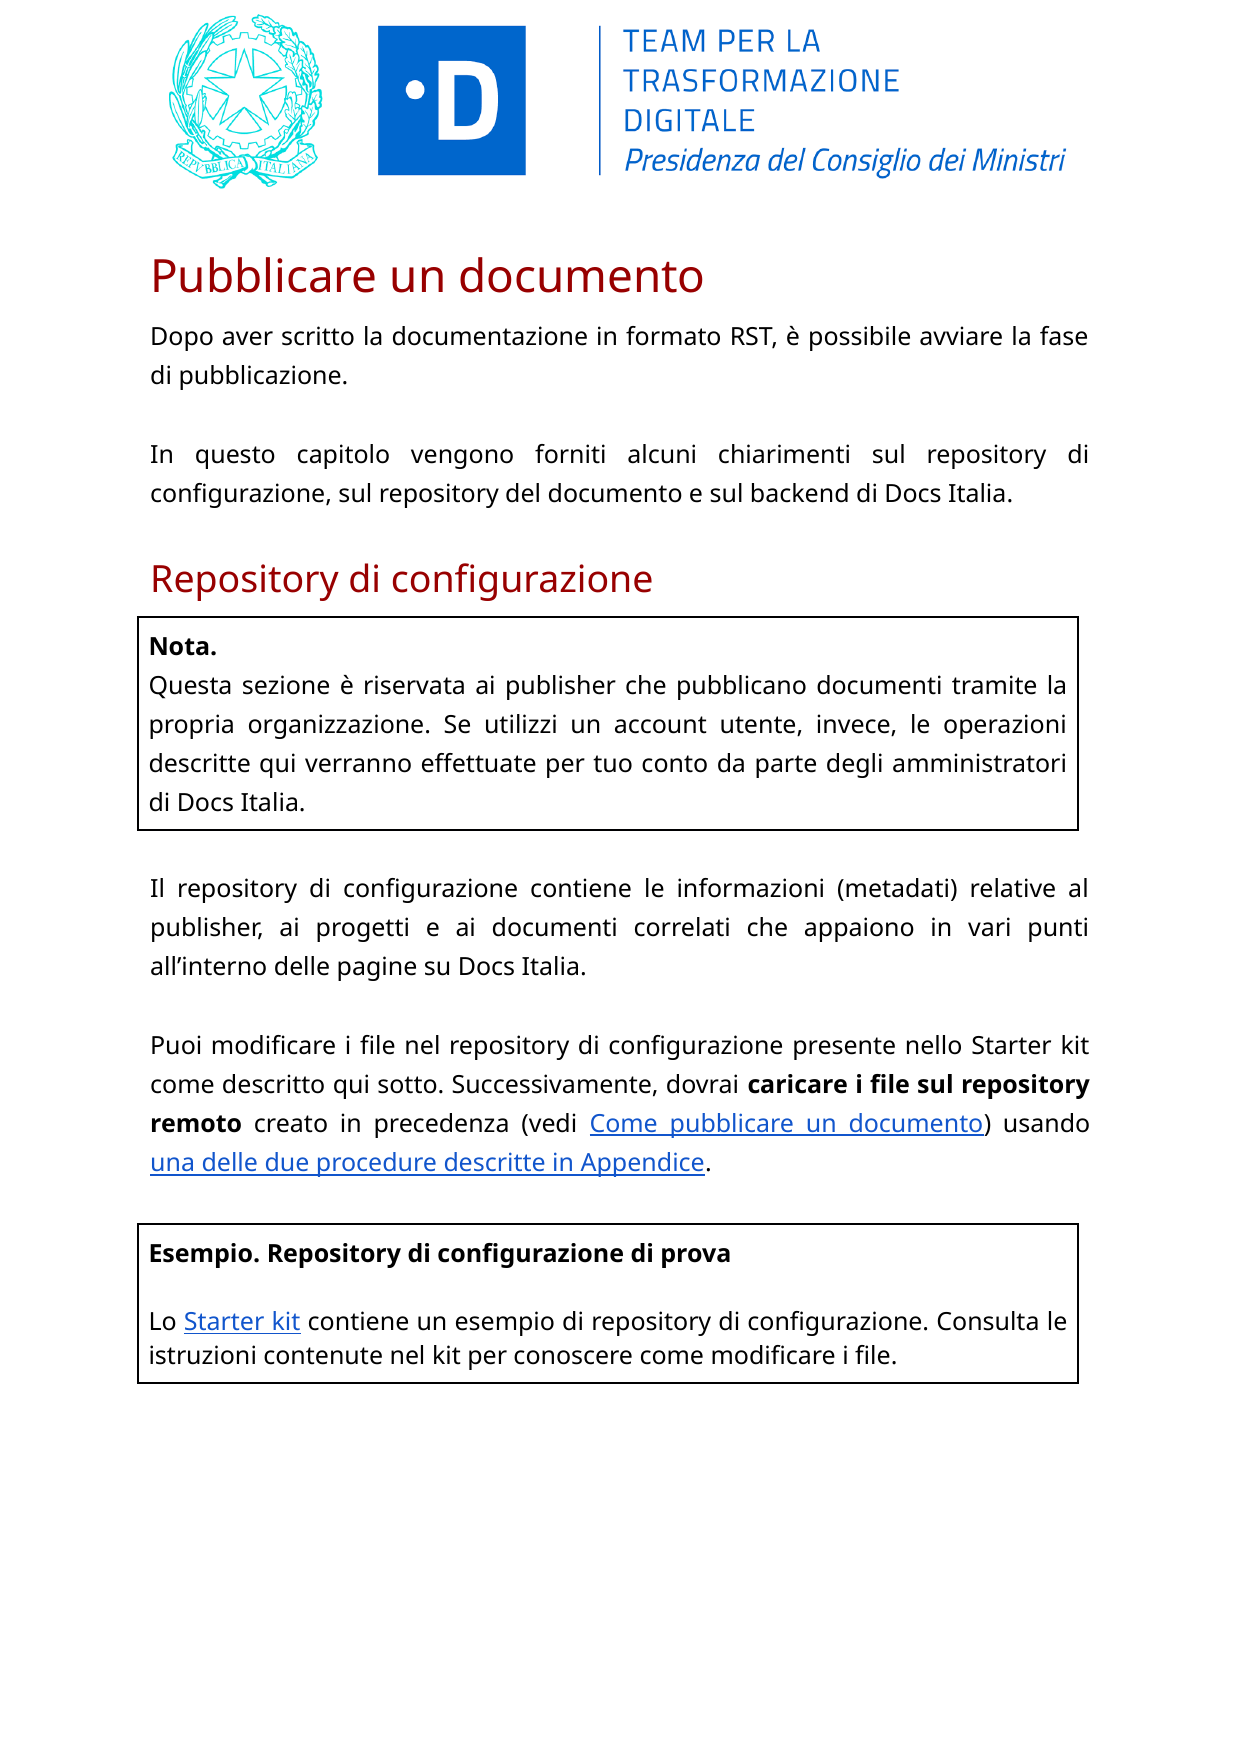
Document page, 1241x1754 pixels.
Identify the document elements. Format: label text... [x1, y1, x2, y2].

text Puoi modificare i file nel repository di configurazione presente nello Starter kit come descritto qui sotto. Successivamente, dovrai caricare i file sul repository remoto creato in precedenza (vedi Come pubblicare un documento) usando una delle due procedure descritte in Appendice. [150, 1027, 1090, 1179]
text Dopo aver scritto la documentazione in formato RST, è possibile avviare la fase di pubblicazione. [150, 319, 1090, 392]
subtitle Repository di configurazione [150, 552, 1090, 603]
text In questo capitolo vengono forniti alcuni chiarimenti sul repository di configurazione, sul repository del documento e sul backend di Docs Italia. [150, 436, 1090, 509]
subtitle Pubblicare un documento [150, 244, 1090, 306]
text Il repository di configurazione contiene le informazioni (metadati) relative al publisher, ai progetti e ai documenti correlati che appaiono in vari punti all’interno delle pagine su Docs Italia. [150, 871, 1090, 983]
picture [150, 0, 1091, 203]
table_header Esempio. Repository di configurazione di prova Lo Starter kit contiene un esempio di repository di configurazione. Consulta le istruzioni contenute nel kit per conoscere come modificare i file. [139, 1225, 1077, 1382]
table_header Nota. Questa sezione è riservata ai publisher che pubblicano documenti tramite la propria organizzazione. Se utilizzi un account utente, invece, le operazioni descritte qui verranno effettuate per tuo conto da parte degli amministratori di Docs Italia. [139, 618, 1077, 829]
